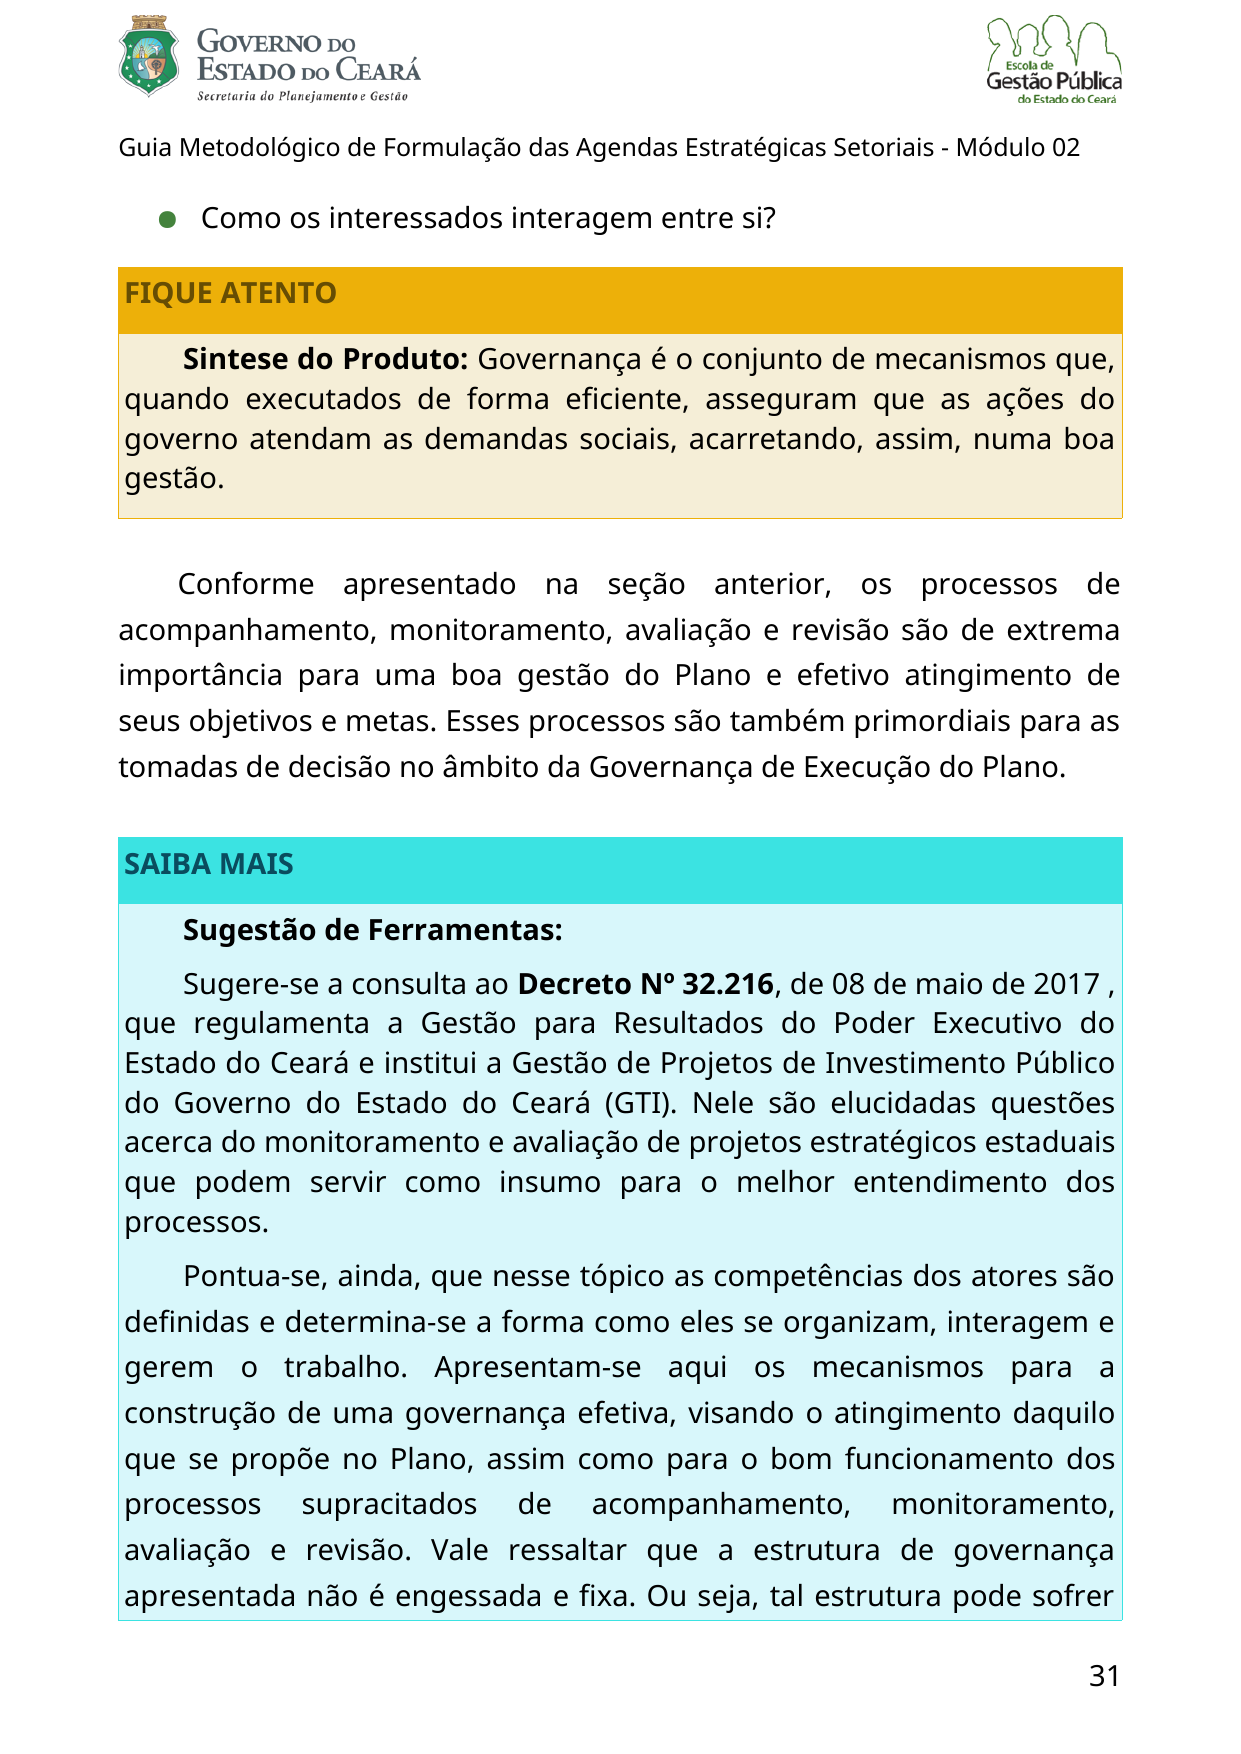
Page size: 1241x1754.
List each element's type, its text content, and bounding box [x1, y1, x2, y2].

picture [118, 15, 1122, 103]
table_header SAIBA MAIS [119, 838, 1122, 903]
table_cell Sugestão de Ferramentas: Sugere-se a consulta ao Decreto Nº 32.216, de 08 de maio de 2017 , que regulamenta a Gestão para Resultados do Poder Executivo do Estado do Ceará e institui a Gestão de Projetos de Investimento Público do Governo do Estado do Ceará (GTI). Nele são elucidadas questões acerca do monitoramento e avaliação de projetos estratégicos estaduais que podem servir como insumo para o melhor entendimento dos processos. Pontua-se, ainda, que nesse tópico as competências dos atores são definidas e determina-se a forma como eles se organizam, interagem e gerem o trabalho. Apresentam-se aqui os mecanismos para a construção de uma governança efetiva, visando o atingimento daquilo que se propõe no Plano, assim como para o bom funcionamento dos processos supracitados de acompanhamento, monitoramento, avaliação e revisão. Vale ressaltar que a estrutura de governança apresentada não é engessada e fixa. Ou seja, tal estrutura pode sofrer [119, 904, 1122, 1620]
text Conforme apresentado na seção anterior, os processos de acompanhamento, monitoramento, avaliação e revisão são de extrema importância para uma boa gestão do Plano e efetivo atingimento de seus objetivos e metas. Esses processos são também primordiais para as tomadas de decisão no âmbito da Governança de Execução do Plano. [118, 563, 1122, 786]
table_cell Sintese do Produto: Governança é o conjunto de mecanismos que, quando executados de forma eficiente, asseguram que as ações do governo atendam as demandas sociais, acarretando, assim, numa boa gestão. [119, 334, 1122, 518]
table_header FIQUE ATENTO [119, 268, 1122, 333]
list Como os interessados interagem entre si? [156, 198, 1122, 237]
